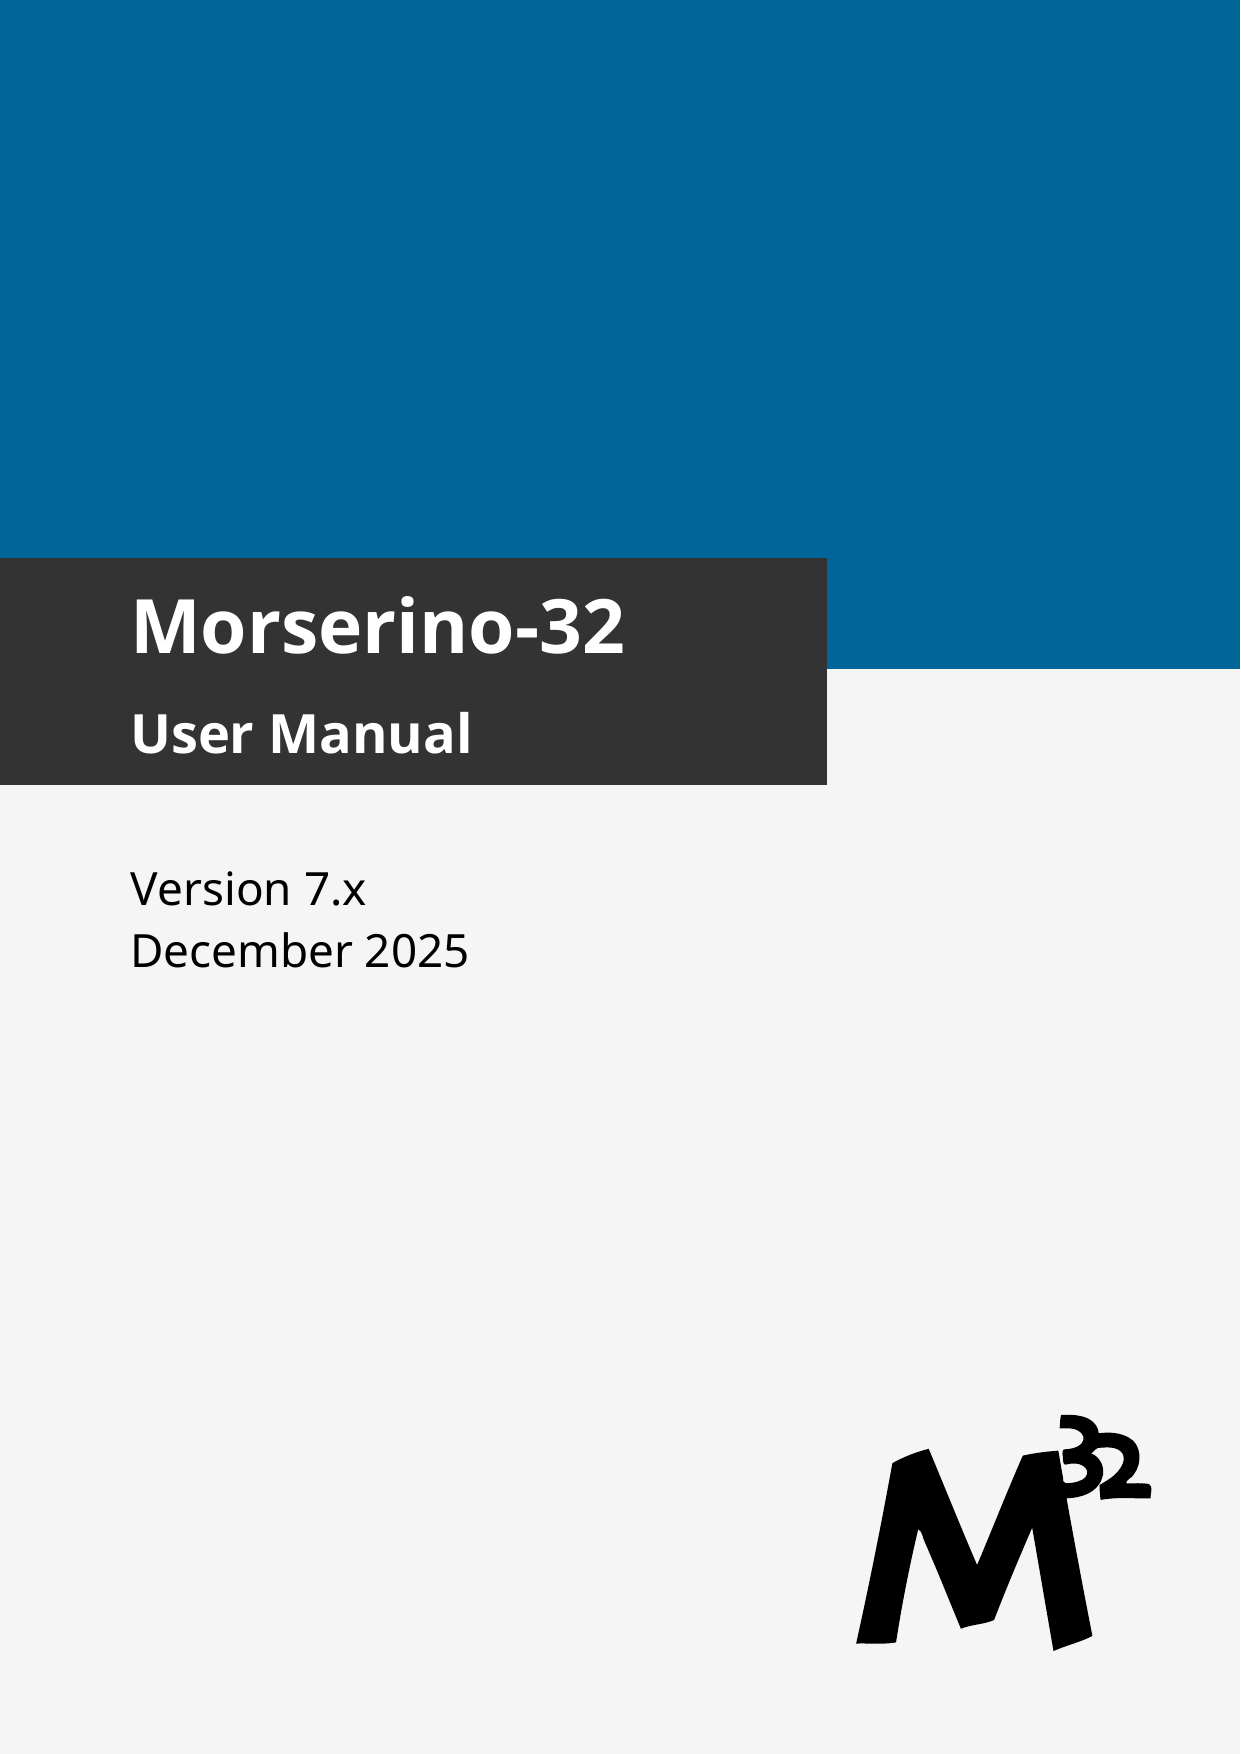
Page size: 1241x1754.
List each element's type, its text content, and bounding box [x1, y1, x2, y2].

text Version 7.x December 2025 [130, 856, 838, 981]
text User Manual [130, 696, 769, 763]
text Morserino-32 [130, 573, 769, 675]
